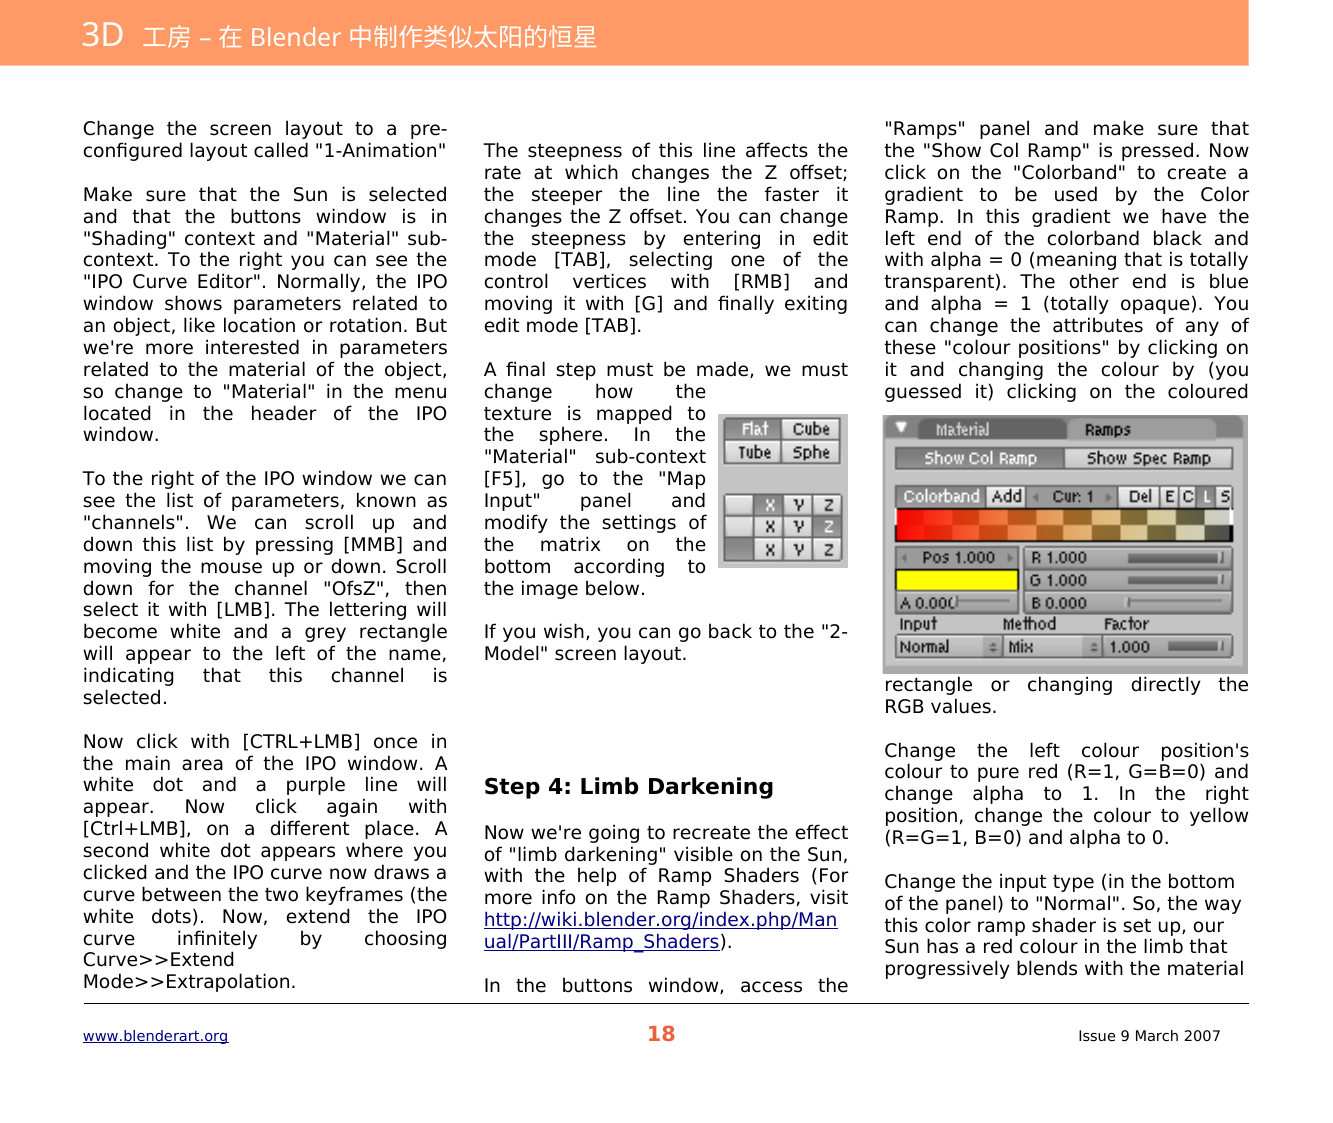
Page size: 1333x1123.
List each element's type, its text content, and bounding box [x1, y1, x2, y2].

picture [718, 414, 848, 568]
text Now we're going to recreate the effect of "limb darkening" visible on the Sun, with the help of Ramp Shaders (For more info on the Ramp Shaders, visit http://wiki.blender.org/index.php/Manual/PartIII/Ramp_Shaders). [483, 800, 849, 953]
text The steepness of this line affects the rate at which changes the Z offset; the steeper the line the faster it changes the Z offset. You can change the steepness by entering in edit mode [TAB], selecting one of the control vertices with [RMB] and moving it with [G] and finally exiting edit mode [TAB]. [483, 140, 849, 337]
text Step 4: Limb Darkening [483, 774, 849, 800]
text A final step must be made, we must change how the texture is mapped to the sphere. In the "Material" sub-context [F5], go to the "Map Input" panel and modify the settings of the matrix on the bottom according to the image below. [483, 337, 849, 599]
text Change the input type (in the bottom of the panel) to "Normal". So, the way this color ramp shader is set up, our Sun has a red colour in the limb that progressively blends with the material [884, 871, 1249, 980]
text Change the screen layout to a pre-configured layout called "1-Animation" [83, 118, 448, 162]
text Make sure that the Sun is selected and that the buttons window is in "Shading" context and "Material" sub-context. To the right you can see the "IPO Curve Editor". Normally, the IPO window shows parameters related to an object, like location or rotation. But we're more interested in parameters related to the material of the object, so change to "Material" in the menu located in the header of the IPO window. [83, 184, 448, 446]
text Now click with [CTRL+LMB] once in the main area of the IPO window. A white dot and a purple line will appear. Now click again with [Ctrl+LMB], on a different place. A second white dot appears where you clicked and the IPO curve now draws a curve between the two keyframes (the white dots). Now, extend the IPO curve infinitely by choosing Curve>>Extend Mode>>Extrapolation. [83, 731, 448, 993]
text If you wish, you can go back to the "2-Model" screen layout. [483, 599, 849, 665]
text "Ramps" panel and make sure that the "Show Col Ramp" is pressed. Now click on the "Colorband" to create a gradient to be used by the Color Ramp. In this gradient we have the left end of the colorband black and with alpha = 0 (meaning that is totally transparent). The other end is blue and alpha = 1 (totally opaque). You can change the attributes of any of these "colour positions" by clicking on it and changing the colour by (you guessed it) clicking on the coloured rectangle or changing directly the RGB values. [884, 118, 1249, 718]
text In the buttons window, access the [483, 975, 849, 997]
text Change the left colour position's colour to pure red (R=1, G=B=0) and change alpha to 1. In the right position, change the colour to yellow (R=G=1, B=0) and alpha to 0. [884, 718, 1249, 849]
picture [882, 415, 1248, 674]
text To the right of the IPO window we can see the list of parameters, known as "channels". We can scroll up and down this list by pressing [MMB] and moving the mouse up or down. Scroll down for the channel "OfsZ", then select it with [LMB]. The lettering will become white and a grey rectangle will appear to the left of the name, indicating that this channel is selected. [83, 446, 448, 709]
